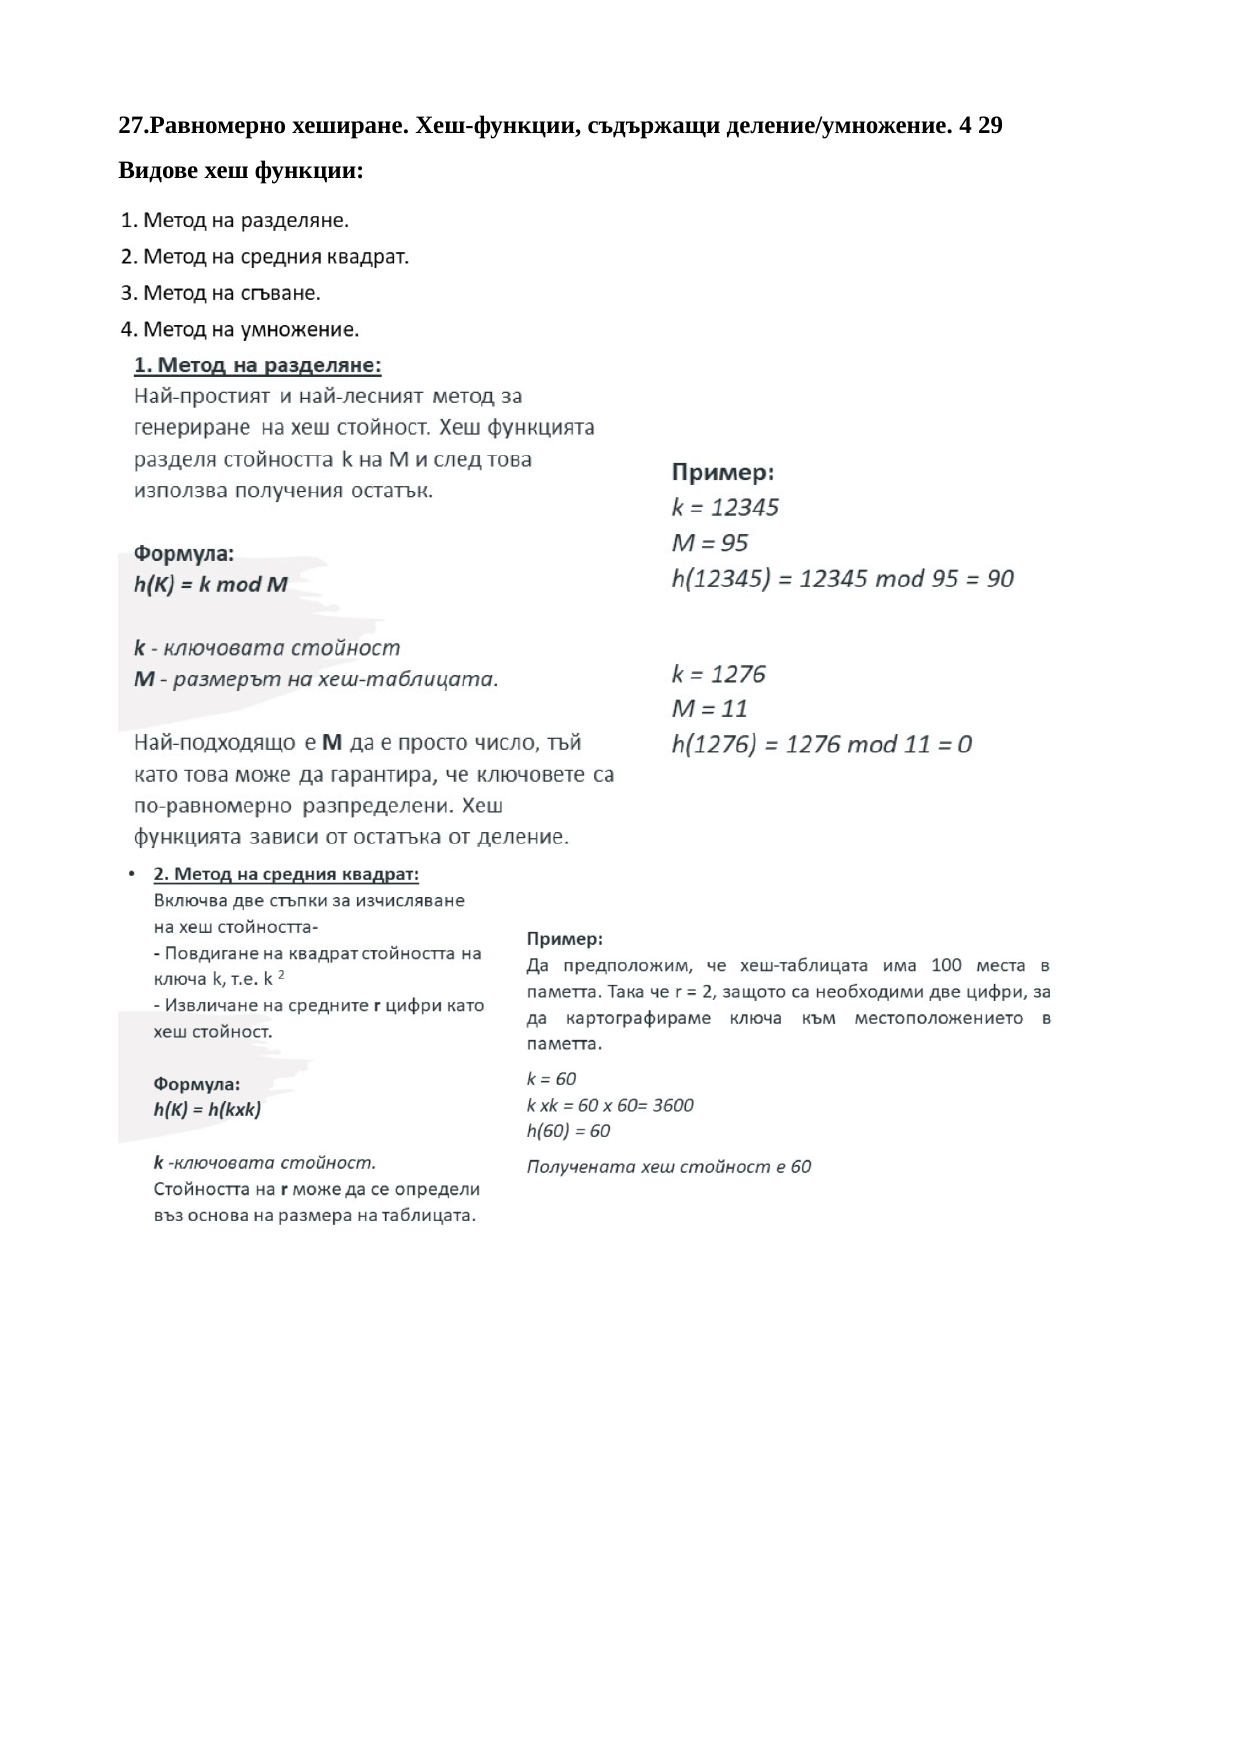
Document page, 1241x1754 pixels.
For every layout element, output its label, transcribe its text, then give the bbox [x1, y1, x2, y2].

text 27.Равномерно хеширане. Хеш-функции, съдържащи деление/умножение. 4 29 [118, 118, 480, 137]
text 27.Равномерно хеширане. Хеш-функции, съдържащи деление/умножение. 4 29 [483, 118, 1122, 137]
text Видове хеш функции: [264, 164, 1122, 183]
text Видове хеш функции: [118, 164, 261, 183]
